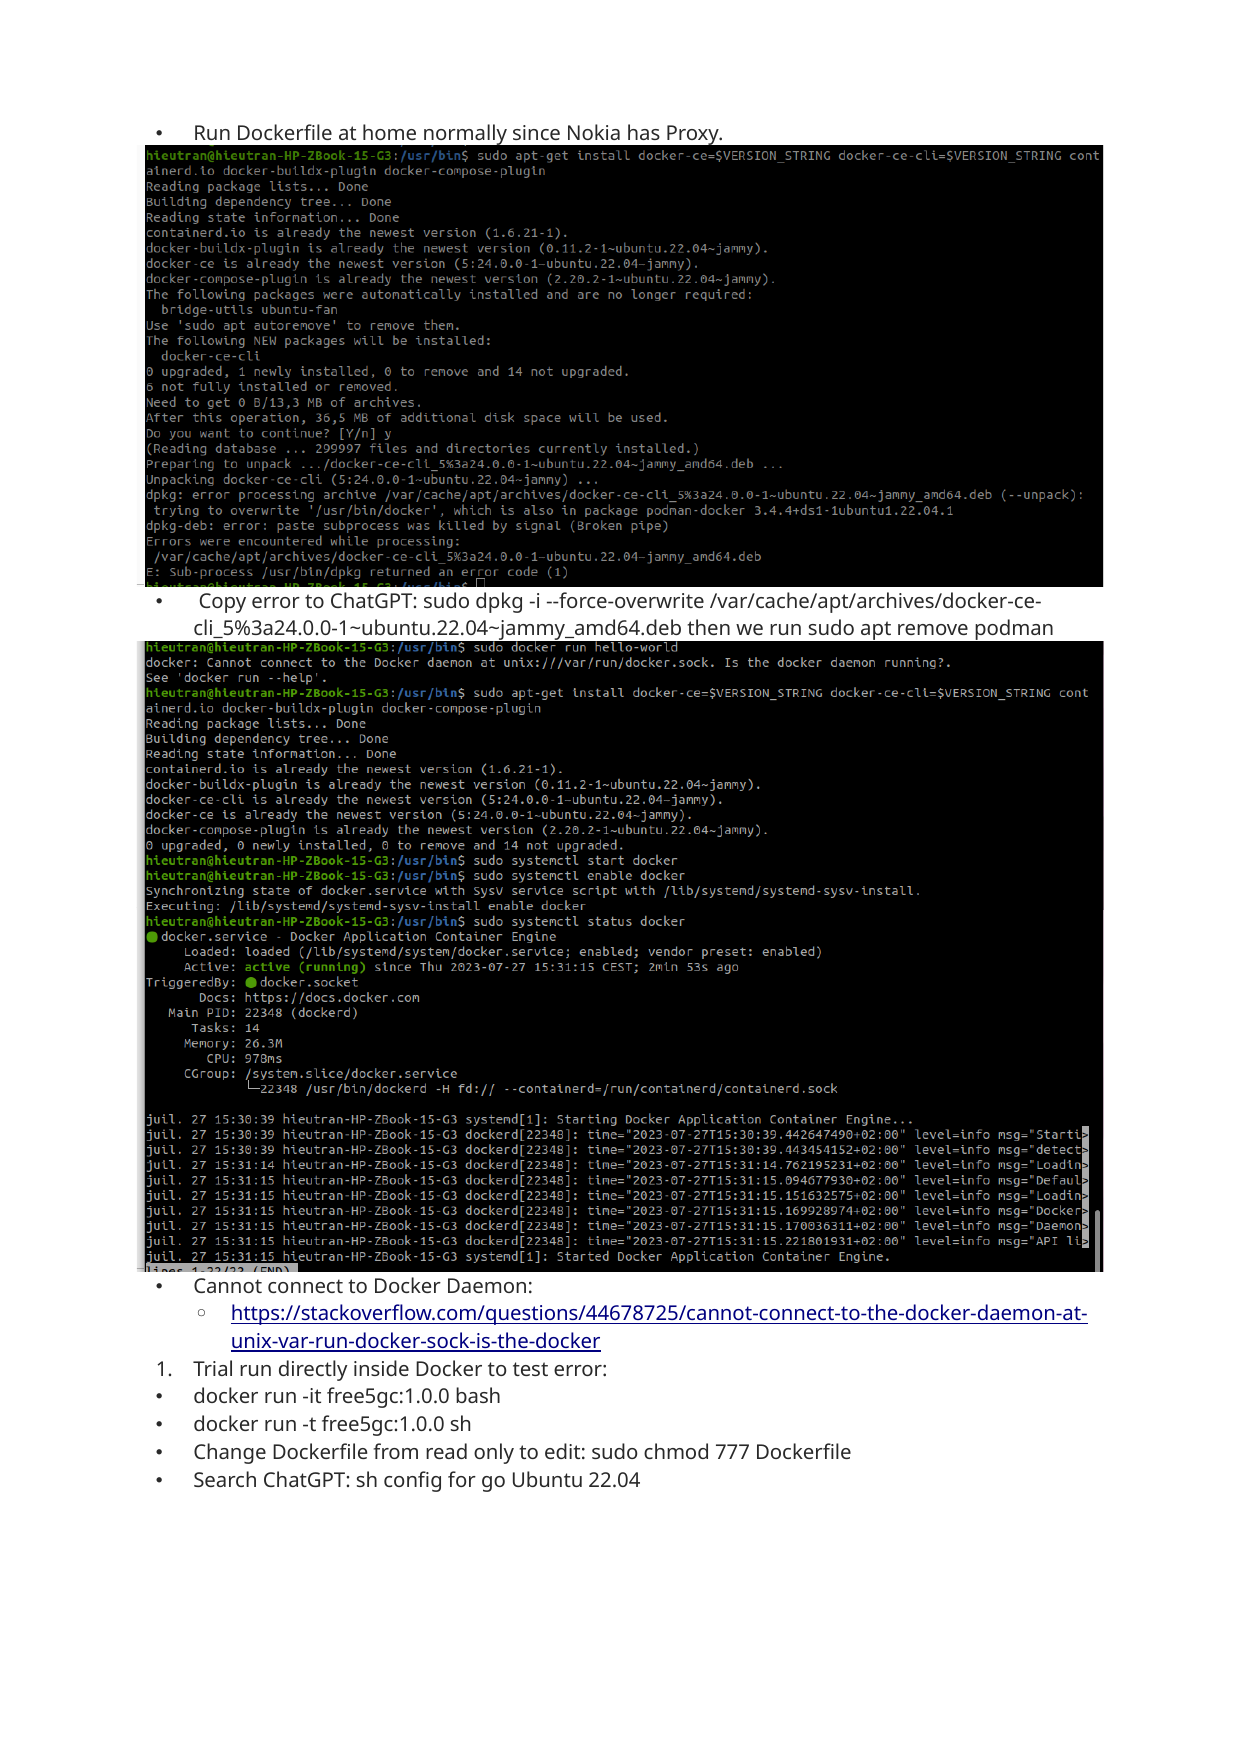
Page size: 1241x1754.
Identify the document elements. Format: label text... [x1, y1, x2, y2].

list docker run -t free5gc:1.0.0 sh [156, 1410, 1122, 1438]
list Trial run directly inside Docker to test error: [156, 1354, 1122, 1382]
list https://stackoverflow.com/questions/44678725/cannot-connect-to-the-docker-daemon-at-unix-var-run-docker-sock-is-the-docker [193, 1299, 1122, 1354]
list Copy error to ChatGPT: sudo dpkg -i --force-overwrite /var/cache/apt/archives/docker-ce-cli_5%3a24.0.0-1~ubuntu.22.04~jammy_amd64.deb then we run sudo apt remove podman [156, 146, 1122, 642]
picture [136, 145, 1104, 587]
list docker run -it free5gc:1.0.0 bash [156, 1382, 1122, 1410]
list Cannot connect to Docker Daemon: [156, 642, 1122, 1299]
list Search ChatGPT: sh config for go Ubuntu 22.04 [156, 1465, 1122, 1493]
list Run Dockerfile at home normally since Nokia has Proxy. [156, 118, 1122, 146]
picture [136, 641, 1104, 1272]
list Change Dockerfile from read only to edit: sudo chmod 777 Dockerfile [156, 1438, 1122, 1465]
